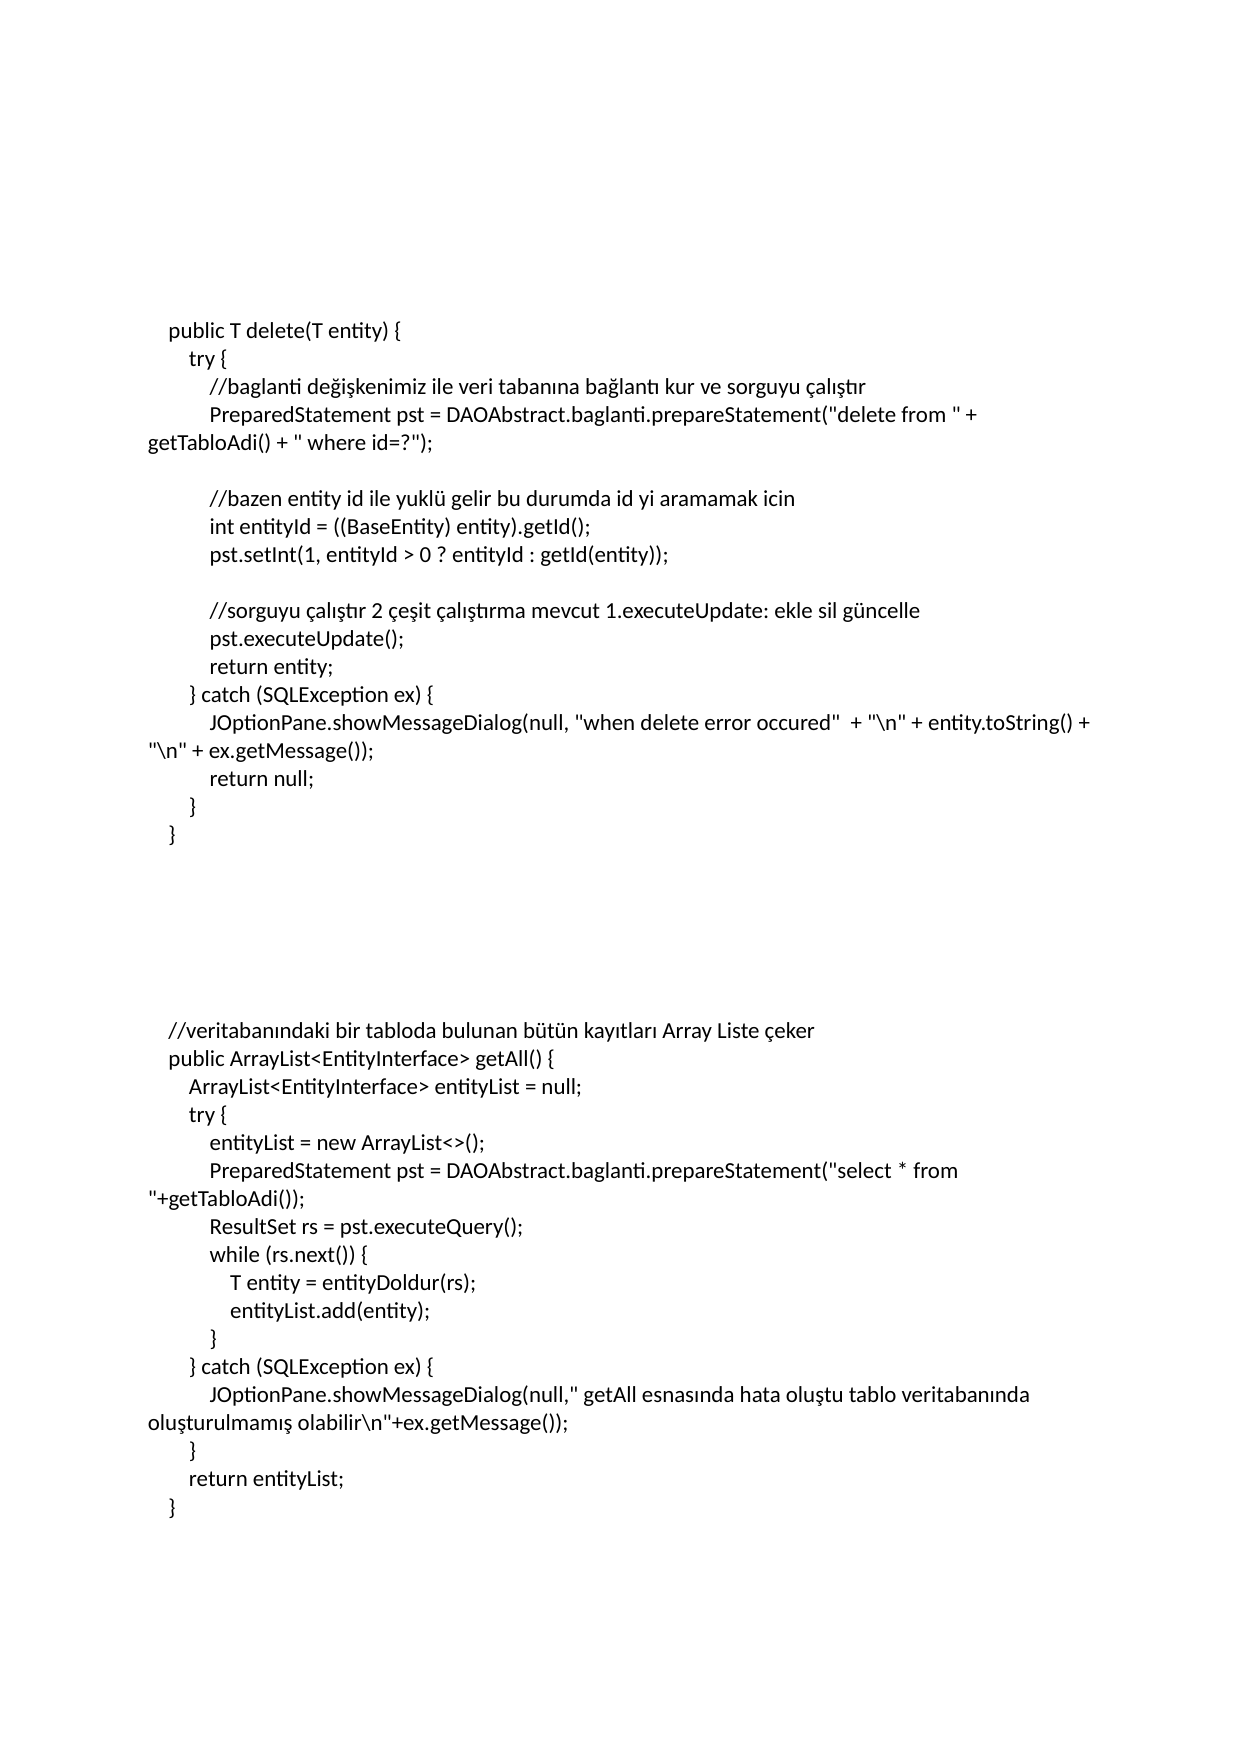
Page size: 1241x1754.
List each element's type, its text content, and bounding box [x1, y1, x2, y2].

text } [148, 1493, 1093, 1521]
text } [148, 1437, 1093, 1464]
text entityList = new ArrayList<>(); [148, 1128, 1093, 1156]
text PreparedStatement pst = DAOAbstract.baglanti.prepareStatement("select * from "+getTabloAdi()); [148, 1156, 1093, 1212]
text ResultSet rs = pst.executeQuery(); [148, 1212, 1093, 1240]
text //sorguyu çalıştır 2 çeşit çalıştırma mevcut 1.executeUpdate: ekle sil güncelle [148, 596, 1093, 624]
text return entityList; [148, 1464, 1093, 1493]
text T entity = entityDoldur(rs); [148, 1268, 1093, 1296]
text entityList.add(entity); [148, 1296, 1093, 1324]
text JOptionPane.showMessageDialog(null, "when delete error occured" + "\n" + entity.toString() + "\n" + ex.getMessage()); [148, 708, 1093, 764]
text } catch (SQLException ex) { [148, 1352, 1093, 1381]
text int entityId = ((BaseEntity) entity).getId(); [148, 512, 1093, 540]
text //baglanti değişkenimiz ile veri tabanına bağlantı kur ve sorguyu çalıştır [148, 372, 1093, 400]
text ArrayList<EntityInterface> entityList = null; [148, 1072, 1093, 1100]
text while (rs.next()) { [148, 1240, 1093, 1268]
text return entity; [148, 652, 1093, 680]
text try { [148, 344, 1093, 372]
text } [148, 792, 1093, 820]
text try { [148, 1100, 1093, 1128]
text } [148, 1324, 1093, 1352]
text PreparedStatement pst = DAOAbstract.baglanti.prepareStatement("delete from " + getTabloAdi() + " where id=?"); [148, 400, 1093, 456]
text JOptionPane.showMessageDialog(null," getAll esnasında hata oluştu tablo veritabanında oluşturulmamış olabilir\n"+ex.getMessage()); [148, 1381, 1093, 1437]
text pst.executeUpdate(); [148, 624, 1093, 652]
text //veritabanındaki bir tabloda bulunan bütün kayıtları Array Liste çeker [148, 1016, 1093, 1044]
text public ArrayList<EntityInterface> getAll() { [148, 1044, 1093, 1072]
text return null; [148, 764, 1093, 792]
text } [148, 820, 1093, 848]
text } catch (SQLException ex) { [148, 680, 1093, 708]
text //bazen entity id ile yuklü gelir bu durumda id yi aramamak icin [148, 484, 1093, 512]
text public T delete(T entity) { [148, 316, 1093, 344]
text pst.setInt(1, entityId > 0 ? entityId : getId(entity)); [148, 540, 1093, 568]
